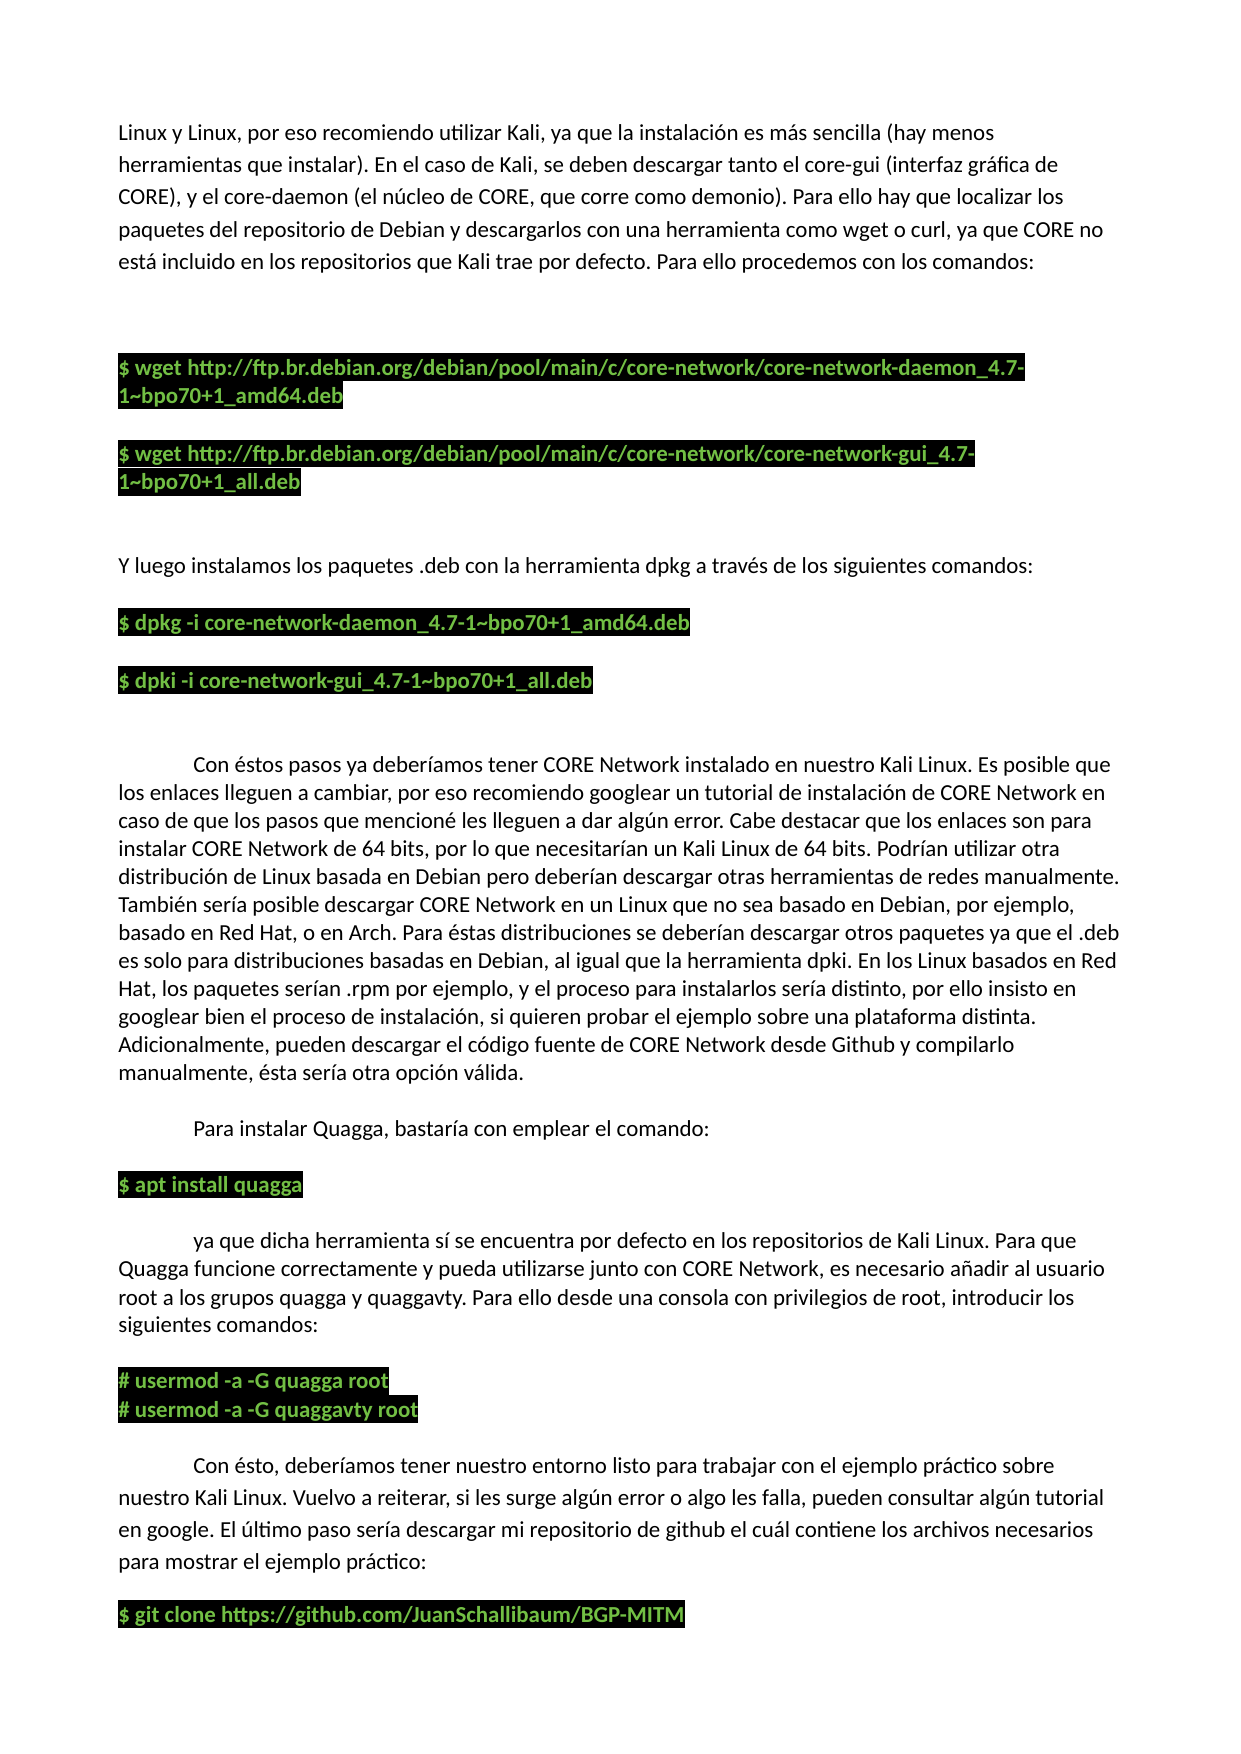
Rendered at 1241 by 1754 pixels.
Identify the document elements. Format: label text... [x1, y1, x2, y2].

text $ dpki -i core-network-gui_4.7-1~bpo70+1_all.deb [118, 666, 1122, 694]
text Y luego instalamos los paquetes .deb con la herramienta dpkg a través de los siguientes comandos: [118, 552, 1122, 579]
text $ apt install quagga [118, 1171, 1122, 1198]
text Linux y Linux, por eso recomiendo utilizar Kali, ya que la instalación es más sencilla (hay menos herramientas que instalar). En el caso de Kali, se deben descargar tanto el core-gui (interfaz gráfica de CORE), y el core-daemon (el núcleo de CORE, que corre como demonio). Para ello hay que localizar los paquetes del repositorio de Debian y descargarlos con una herramienta como wget o curl, ya que CORE no está incluido en los repositorios que Kali trae por defecto. Para ello procedemos con los comandos: [118, 118, 1122, 275]
text Para instalar Quagga, bastaría con emplear el comando: [118, 1114, 1122, 1142]
text Con ésto, deberíamos tener nuestro entorno listo para trabajar con el ejemplo práctico sobre nuestro Kali Linux. Vuelvo a reiterar, si les surge algún error o algo les falla, pueden consultar algún tutorial en google. El último paso sería descargar mi repositorio de github el cuál contiene los archivos necesarios para mostrar el ejemplo práctico: [118, 1451, 1122, 1575]
text $ git clone https://github.com/JuanSchallibaum/BGP-MITM [118, 1600, 1122, 1628]
text # usermod -a -G quagga root [118, 1367, 1122, 1395]
text # usermod -a -G quaggavty root [118, 1395, 1122, 1423]
text $ wget http://ftp.br.debian.org/debian/pool/main/c/core-network/core-network-gui_4.7-1~bpo70+1_all.deb [118, 439, 1122, 496]
text $ wget http://ftp.br.debian.org/debian/pool/main/c/core-network/core-network-daemon_4.7-1~bpo70+1_amd64.deb [118, 353, 1122, 409]
text Con éstos pasos ya deberíamos tener CORE Network instalado en nuestro Kali Linux. Es posible que los enlaces lleguen a cambiar, por eso recomiendo googlear un tutorial de instalación de CORE Network en caso de que los pasos que mencioné les lleguen a dar algún error. Cabe destacar que los enlaces son para instalar CORE Network de 64 bits, por lo que necesitarían un Kali Linux de 64 bits. Podrían utilizar otra distribución de Linux basada en Debian pero deberían descargar otras herramientas de redes manualmente. También sería posible descargar CORE Network en un Linux que no sea basado en Debian, por ejemplo, basado en Red Hat, o en Arch. Para éstas distribuciones se deberían descargar otros paquetes ya que el .deb es solo para distribuciones basadas en Debian, al igual que la herramienta dpki. En los Linux basados en Red Hat, los paquetes serían .rpm por ejemplo, y el proceso para instalarlos sería distinto, por ello insisto en googlear bien el proceso de instalación, si quieren probar el ejemplo sobre una plataforma distinta. Adicionalmente, pueden descargar el código fuente de CORE Network desde Github y compilarlo manualmente, ésta sería otra opción válida. [118, 750, 1122, 1086]
text $ dpkg -i core-network-daemon_4.7-1~bpo70+1_amd64.deb [118, 608, 1122, 636]
text ya que dicha herramienta sí se encuentra por defecto en los repositorios de Kali Linux. Para que Quagga funcione correctamente y pueda utilizarse junto con CORE Network, es necesario añadir al usuario root a los grupos quagga y quaggavty. Para ello desde una consola con privilegios de root, introducir los siguientes comandos: [118, 1227, 1122, 1339]
